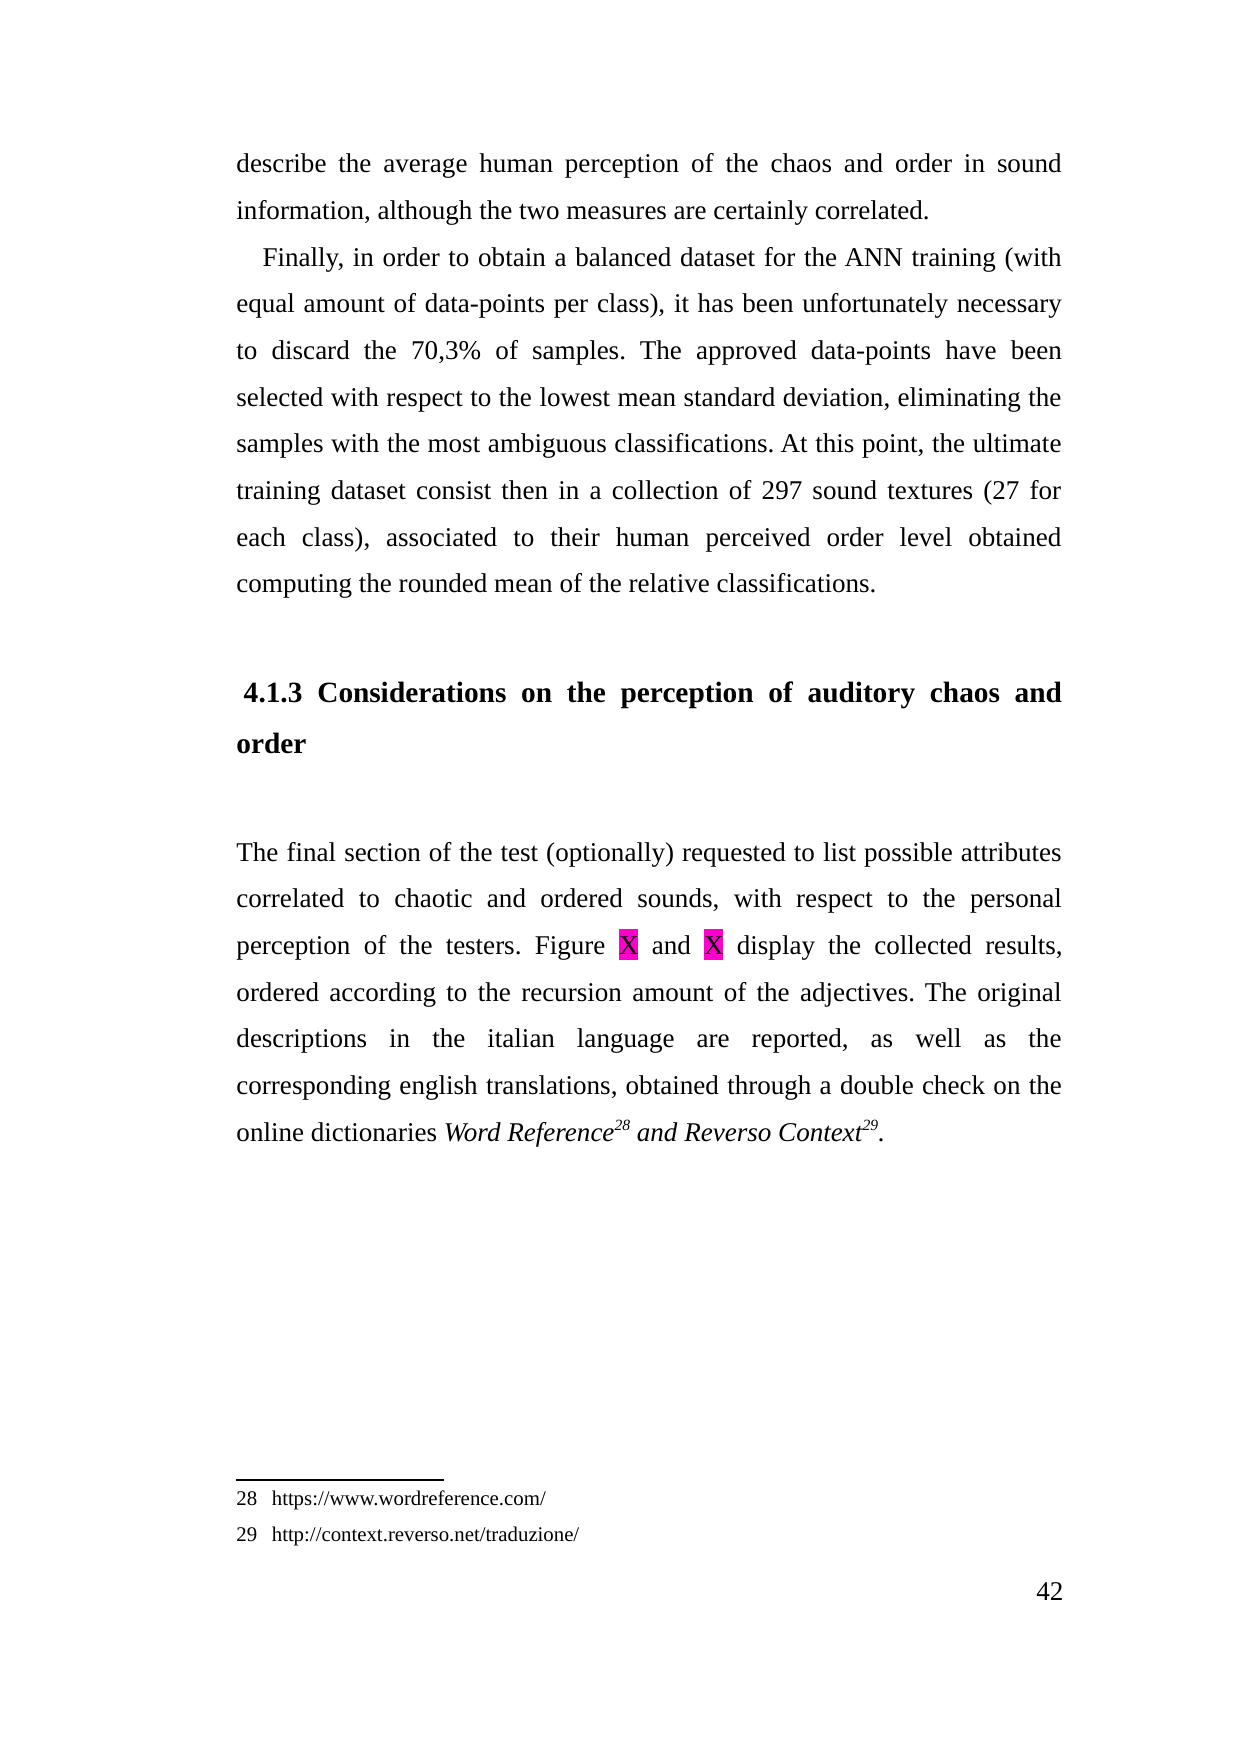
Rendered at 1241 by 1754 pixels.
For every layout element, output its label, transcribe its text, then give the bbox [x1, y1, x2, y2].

subtitle Considerations on the perception of auditory chaos and order [236, 676, 1063, 760]
text describe the average human perception of the chaos and order in sound information, although the two measures are certainly correlated. [236, 148, 1063, 225]
text http://context.reverso.net/traduzione/ [236, 1522, 1063, 1546]
text Finally, in order to obtain a balanced dataset for the ANN training (with equal amount of data-points per class), it has been unfortunately necessary to discard the 70,3% of samples. The approved data-points have been selected with respect to the lowest mean standard deviation, eliminating the samples with the most ambiguous classifications. At this point, the ultimate training dataset consist then in a collection of 297 sound textures (27 for each class), associated to their human perceived order level obtained computing the rounded mean of the relative classifications. [236, 241, 1063, 599]
text The final section of the test (optionally) requested to list possible attributes correlated to chaotic and ordered sounds, with respect to the personal perception of the testers. Figure X and X display the collected results, ordered according to the recursion amount of the adjectives. The original descriptions in the italian language are reported, as well as the corresponding english translations, obtained through a double check on the online dictionaries Word Reference and Reverso Context. [236, 836, 1063, 1147]
text https://www.wordreference.com/ [236, 1486, 1063, 1510]
